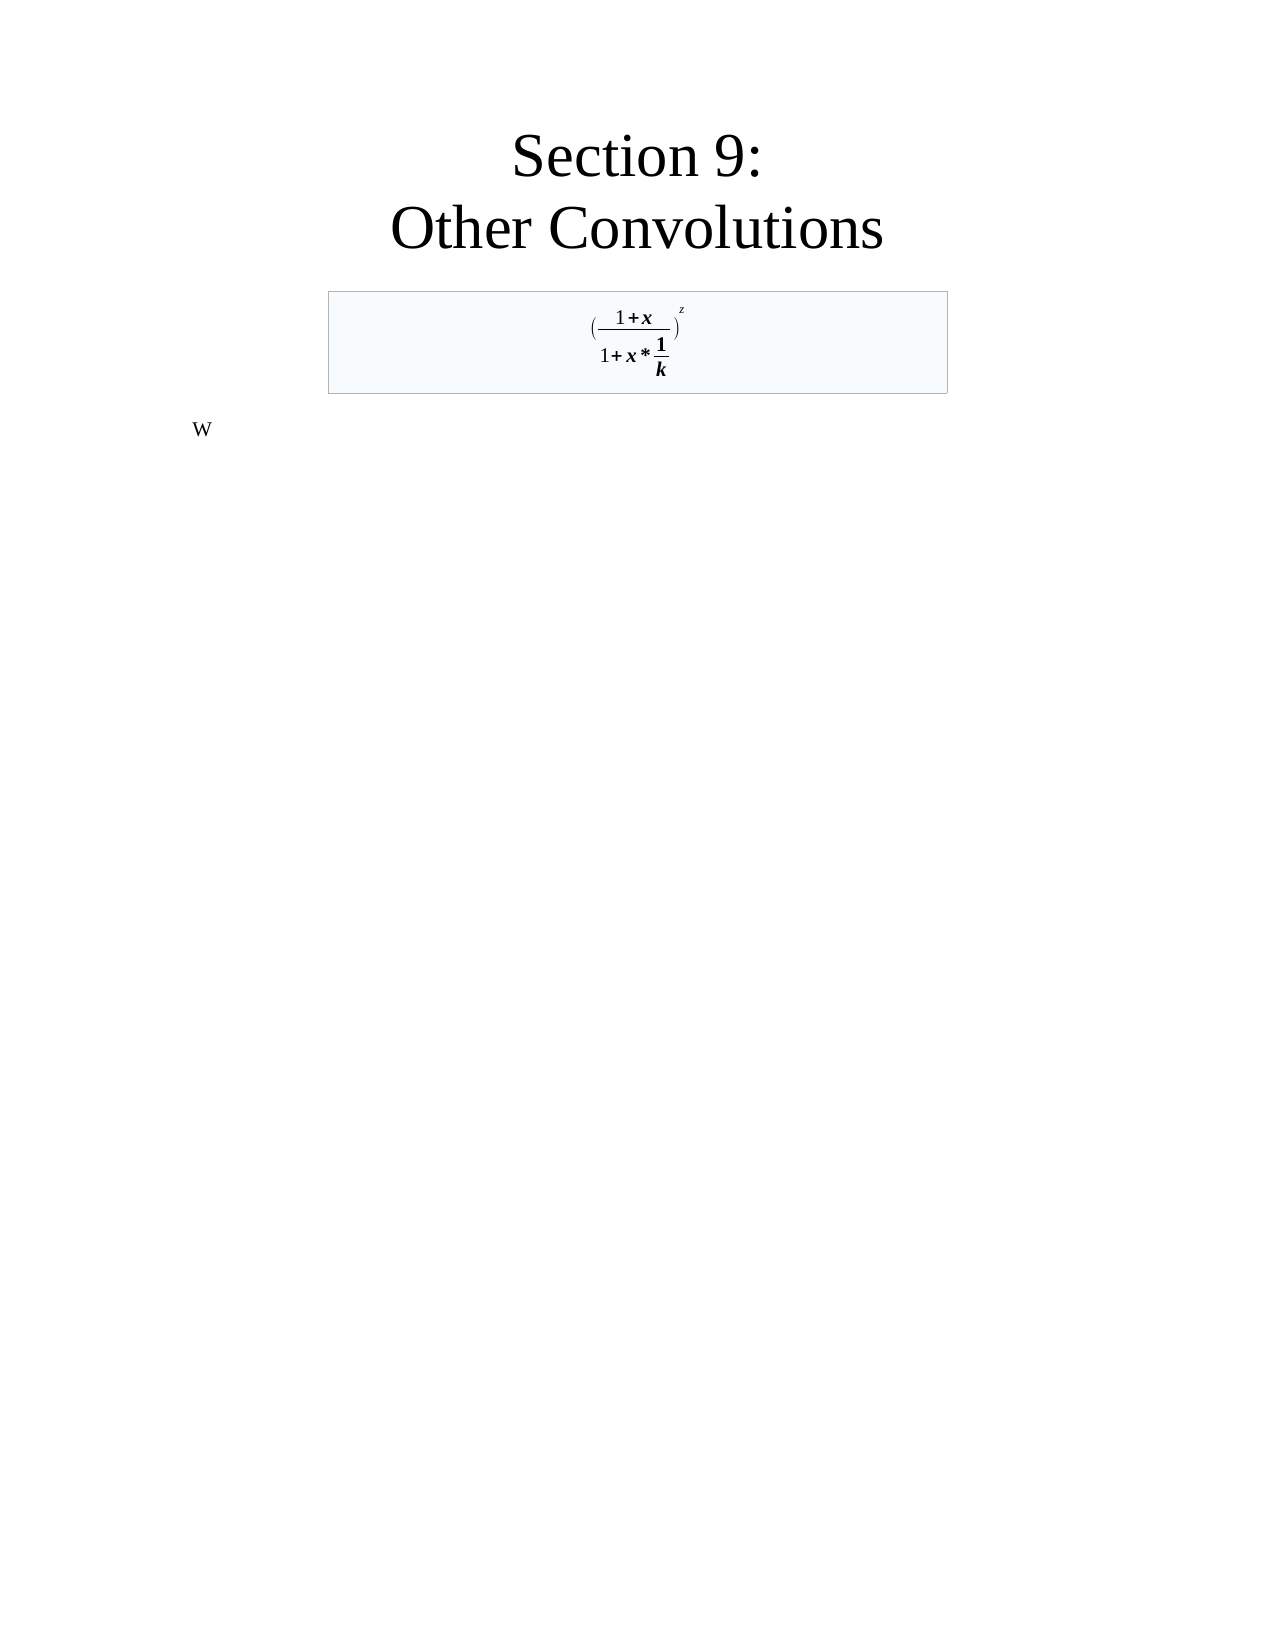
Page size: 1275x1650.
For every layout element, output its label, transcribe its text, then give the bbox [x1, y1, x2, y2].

text Other Convolutions [118, 190, 1157, 262]
text Section 9: [118, 118, 1157, 190]
text W [118, 417, 1157, 441]
